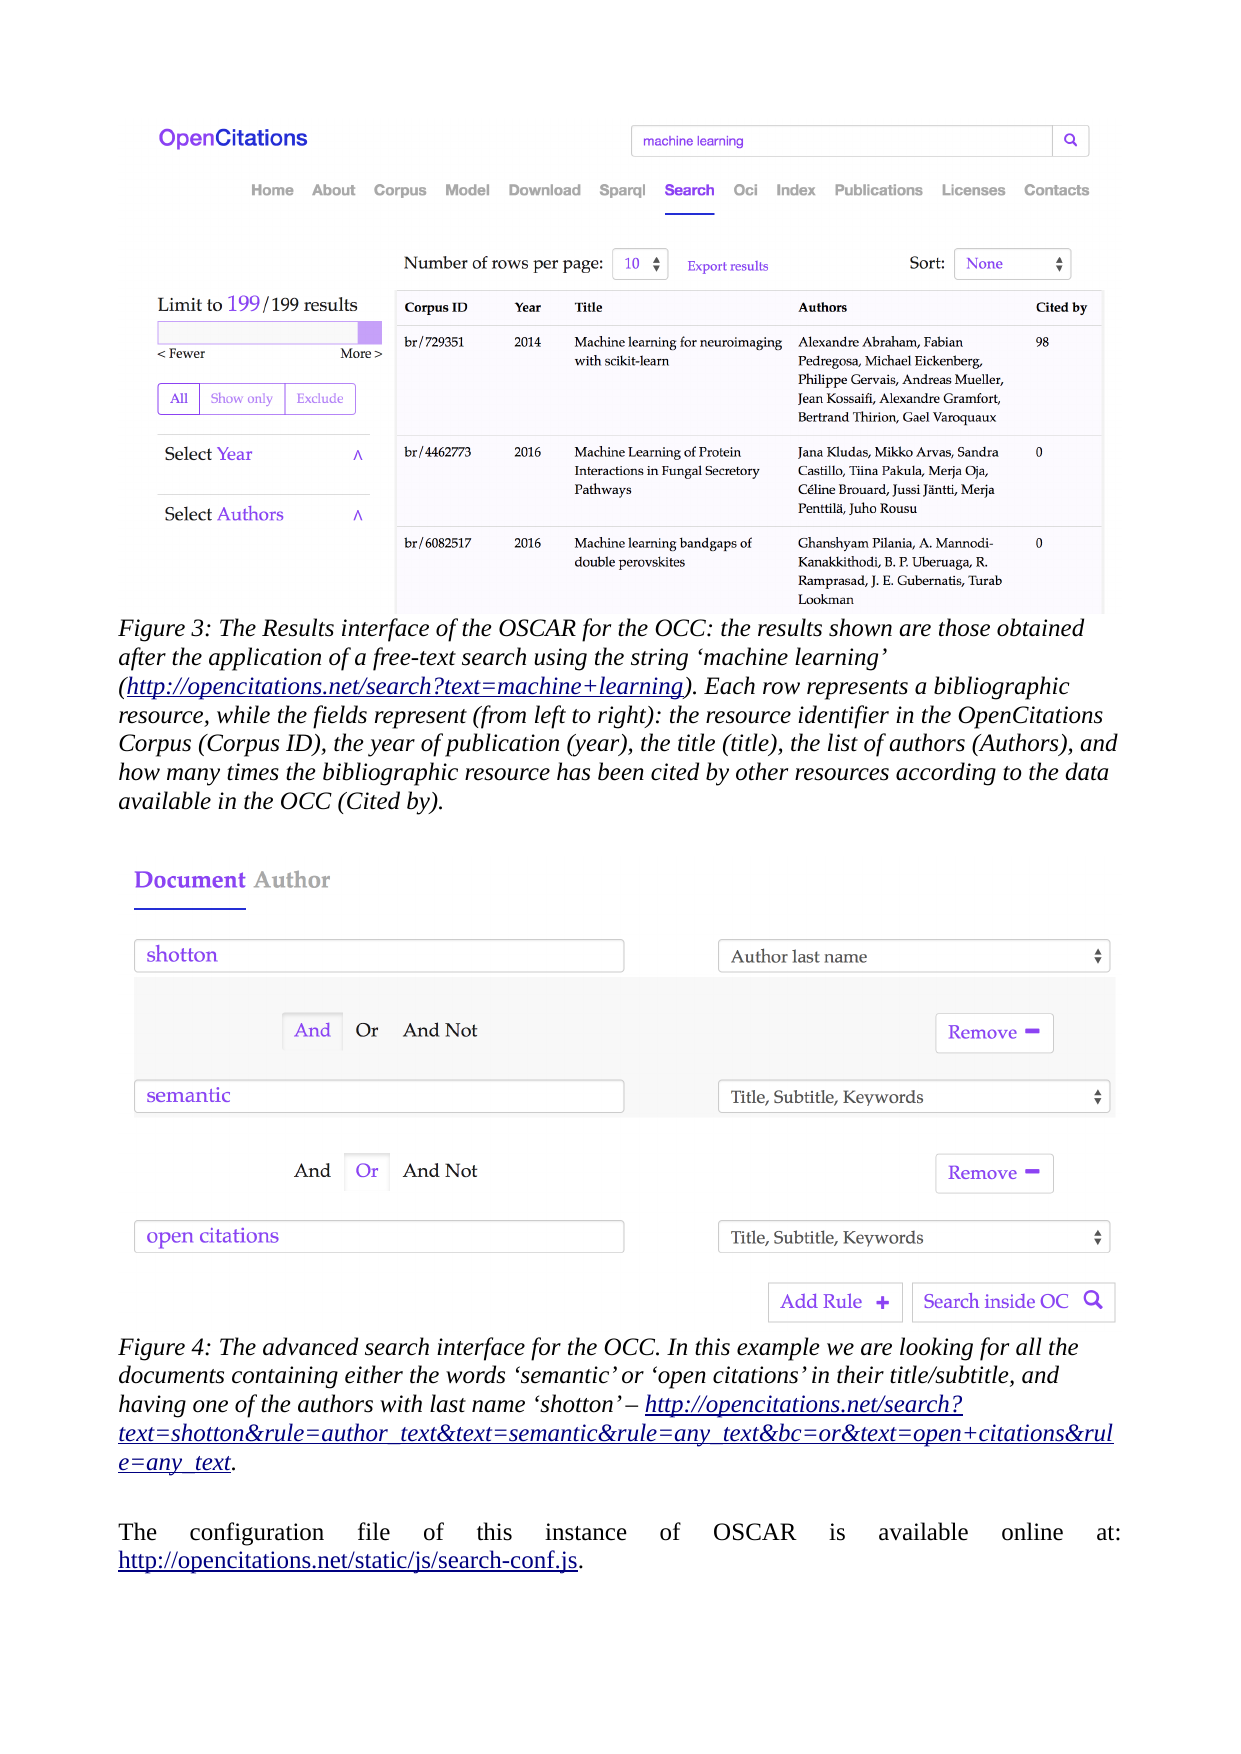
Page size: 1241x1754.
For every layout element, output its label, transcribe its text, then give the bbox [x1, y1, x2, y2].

picture [118, 118, 1123, 614]
text The configuration file of this instance of OSCAR is available online at: http://opencitations.net/static/js/search-conf.js. [118, 1517, 1122, 1574]
text Figure 4: The advanced search interface for the OCC. In this example we are looking for all the documents containing either the words ‘semantic’ or ‘open citations’ in their title/subtitle, and having one of the authors with last name ‘shotton’ – http://opencitations.net/search?text=shotton&rule=author_text&text=semantic&rule=any_text&bc=or&text=open+citations&rule=any_text. [118, 1332, 1122, 1475]
picture [118, 856, 1123, 1332]
text Figure 3: The Results interface of the OSCAR for the OCC: the results shown are those obtained after the application of a free-text search using the string ‘machine learning’ (http://opencitations.net/search?text=machine+learning). Each row represents a bibliographic resource, while the fields represent (from left to right): the resource identifier in the OpenCitations Corpus (Corpus ID), the year of publication (year), the title (title), the list of authors (Authors), and how many times the bibliographic resource has been cited by other resources according to the data available in the OCC (Cited by). [118, 614, 1122, 815]
